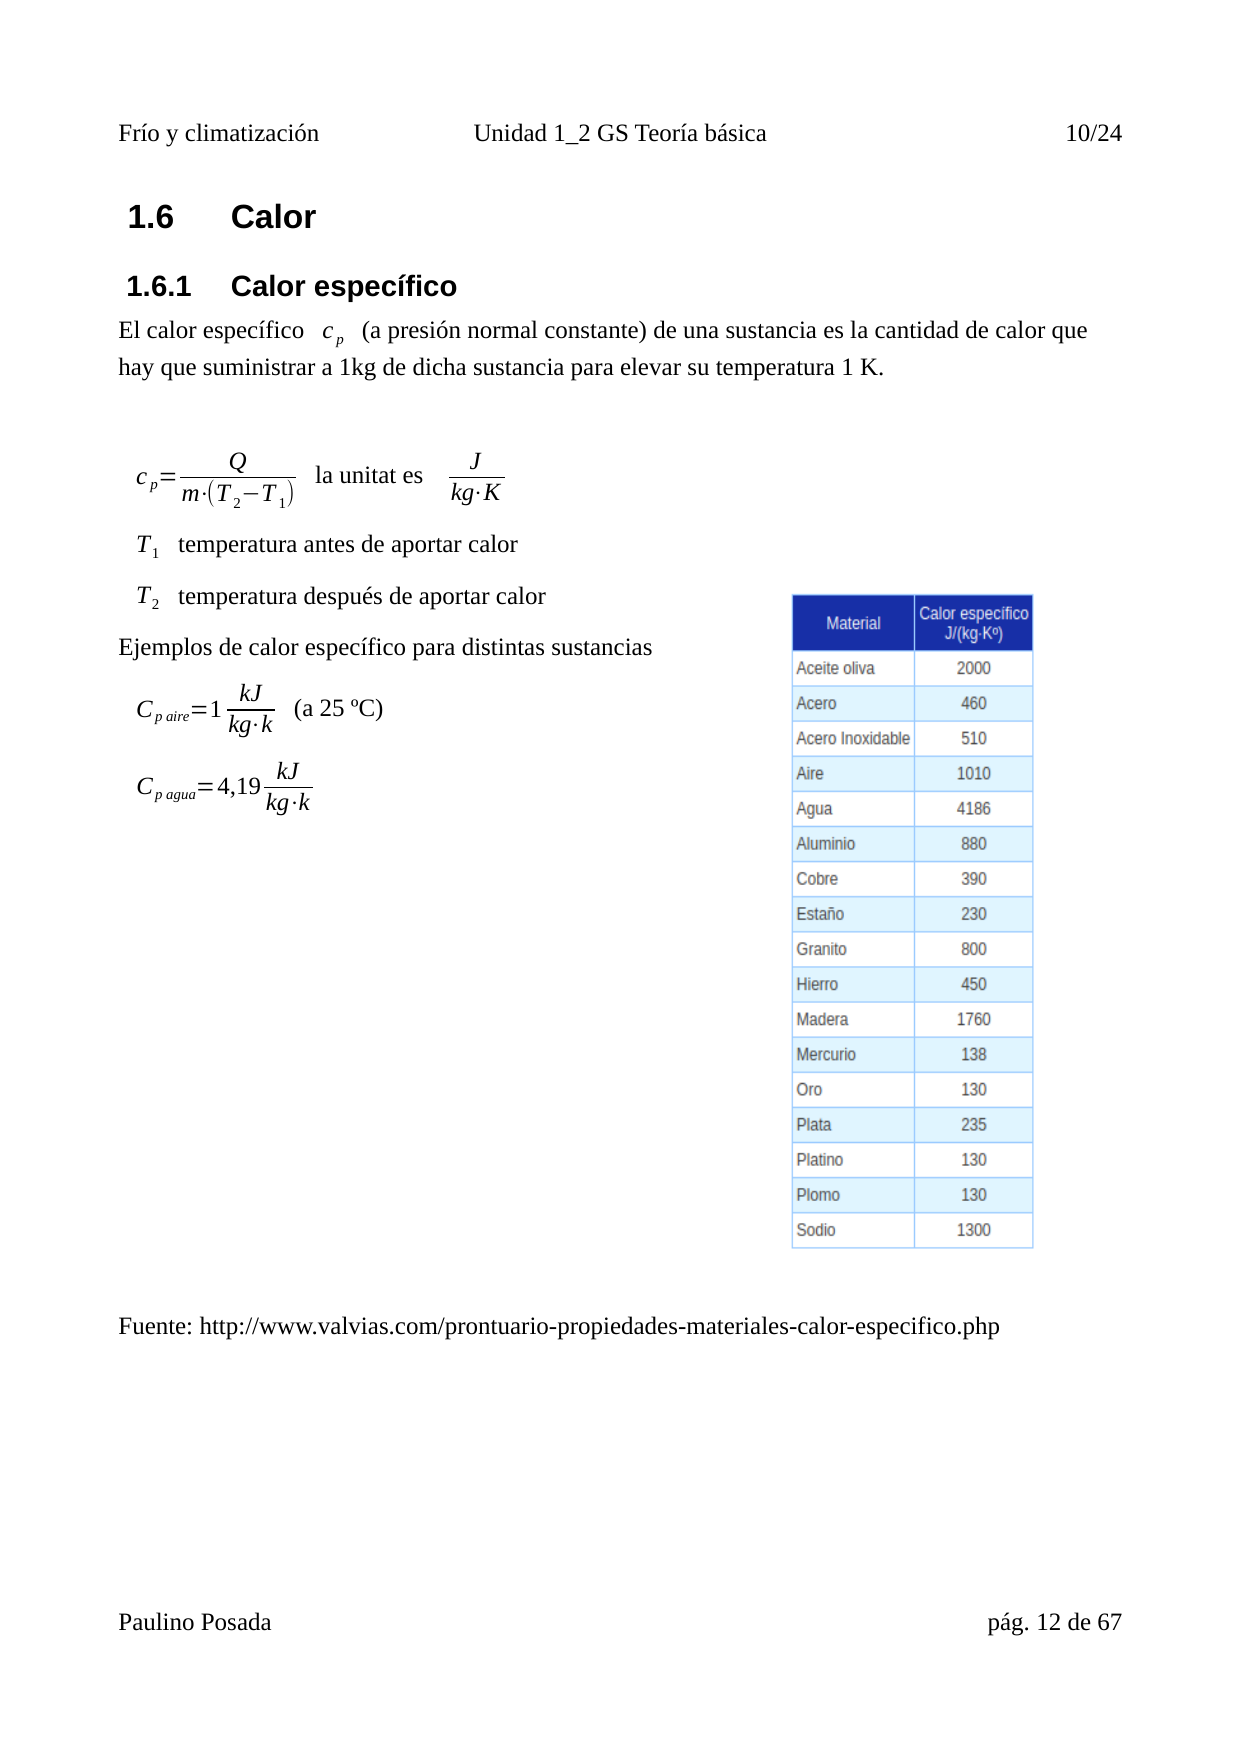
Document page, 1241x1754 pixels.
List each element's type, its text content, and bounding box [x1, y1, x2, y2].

picture [788, 590, 1040, 1260]
text El calor específico(a presión normal constante) de una sustancia es la cantidad de calor que hay que suministrar a 1kg de dicha sustancia para elevar su temperatura 1 K. [118, 315, 1122, 381]
text [1040, 632, 1122, 661]
subtitle Calor específico [118, 269, 1122, 303]
text temperatura antes de aportar calor [118, 529, 1122, 562]
text (a 25 ºC) [118, 680, 788, 739]
text Fuente: http://www.valvias.com/prontuario-propiedades-materiales-calor-especifico.php [118, 1311, 1122, 1340]
subtitle Calor [118, 197, 1122, 236]
text Ejemplos de calor específico para distintas sustancias [118, 632, 788, 661]
text la unitat es [118, 447, 1122, 511]
text temperatura después de aportar calor [118, 581, 1122, 613]
text [1040, 680, 1122, 739]
